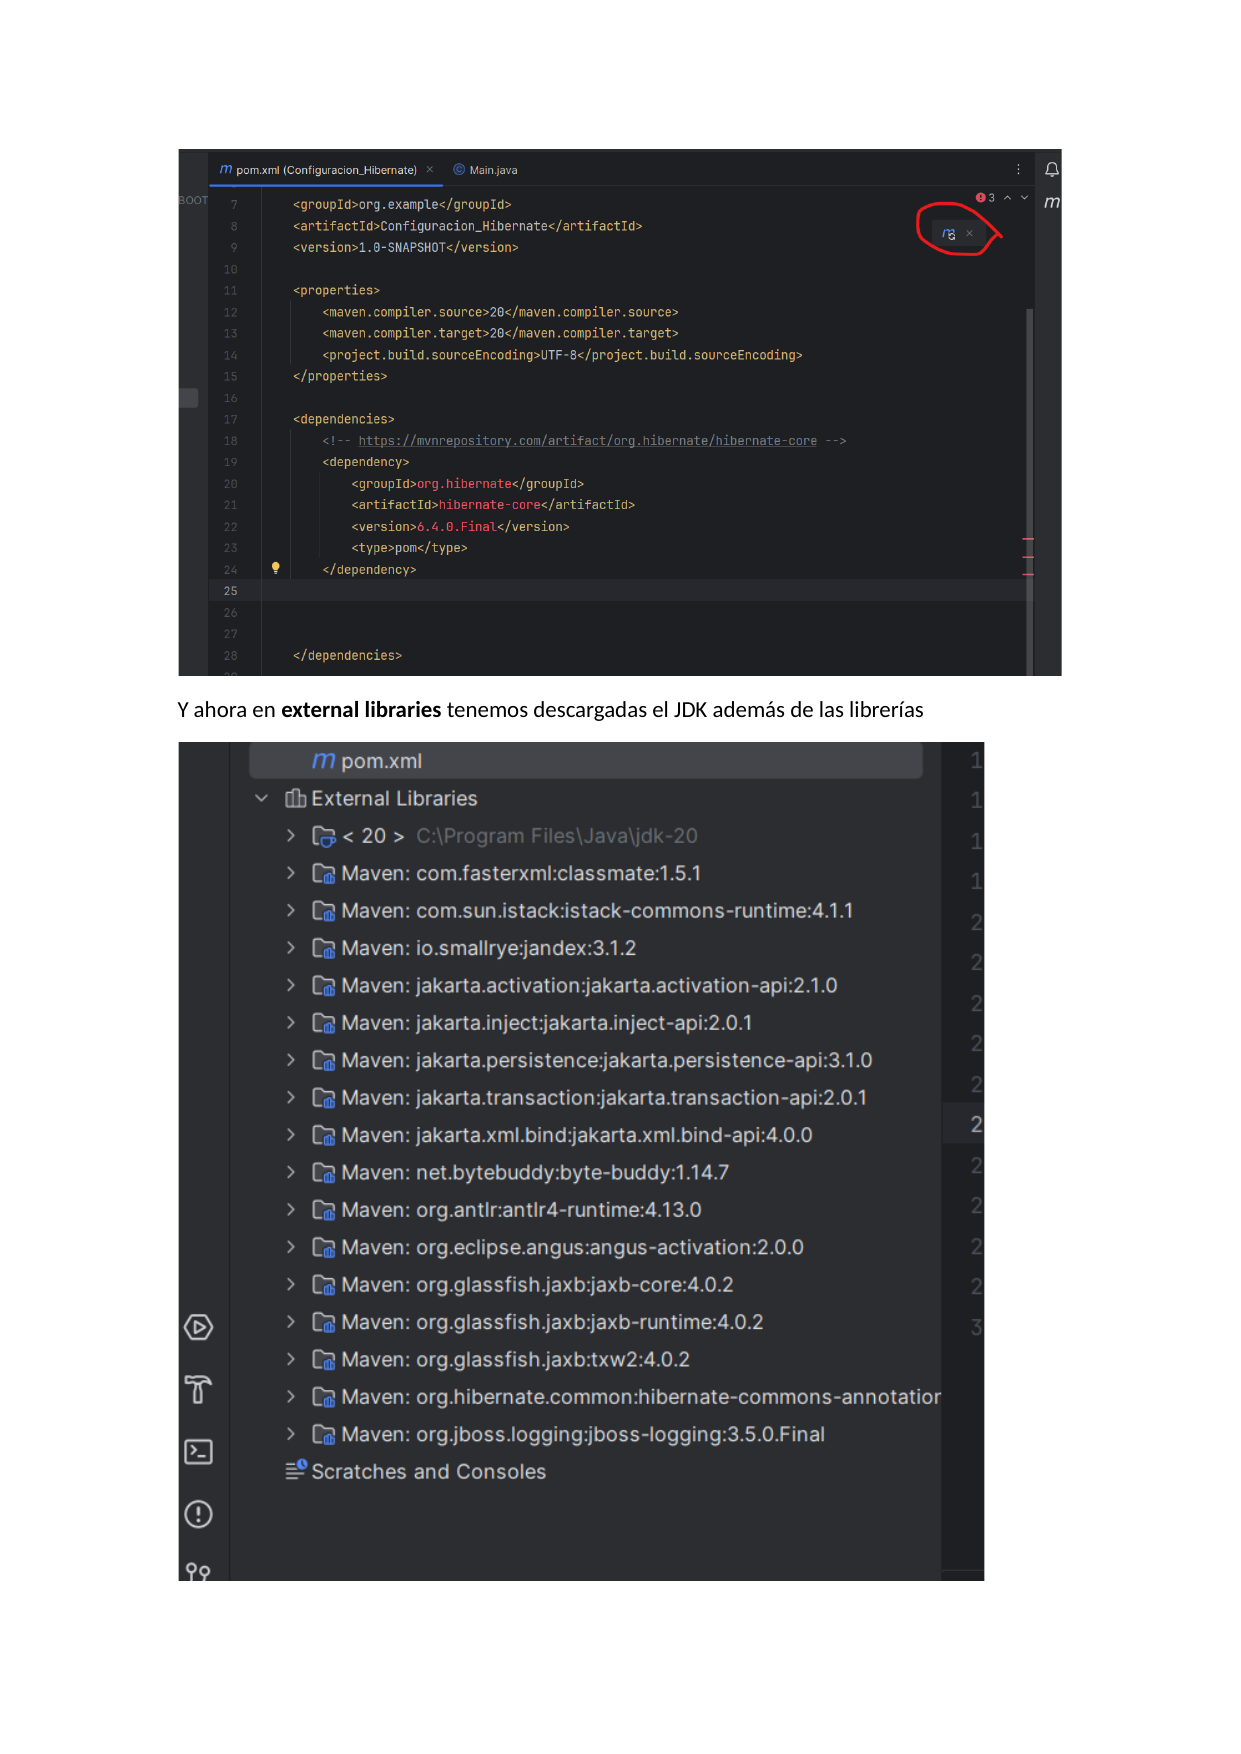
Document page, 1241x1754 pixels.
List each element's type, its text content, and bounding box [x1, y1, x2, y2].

picture [178, 149, 1062, 676]
text Y ahora en external libraries tenemos descargadas el JDK además de las librerías [177, 695, 1063, 723]
picture [178, 742, 985, 1581]
